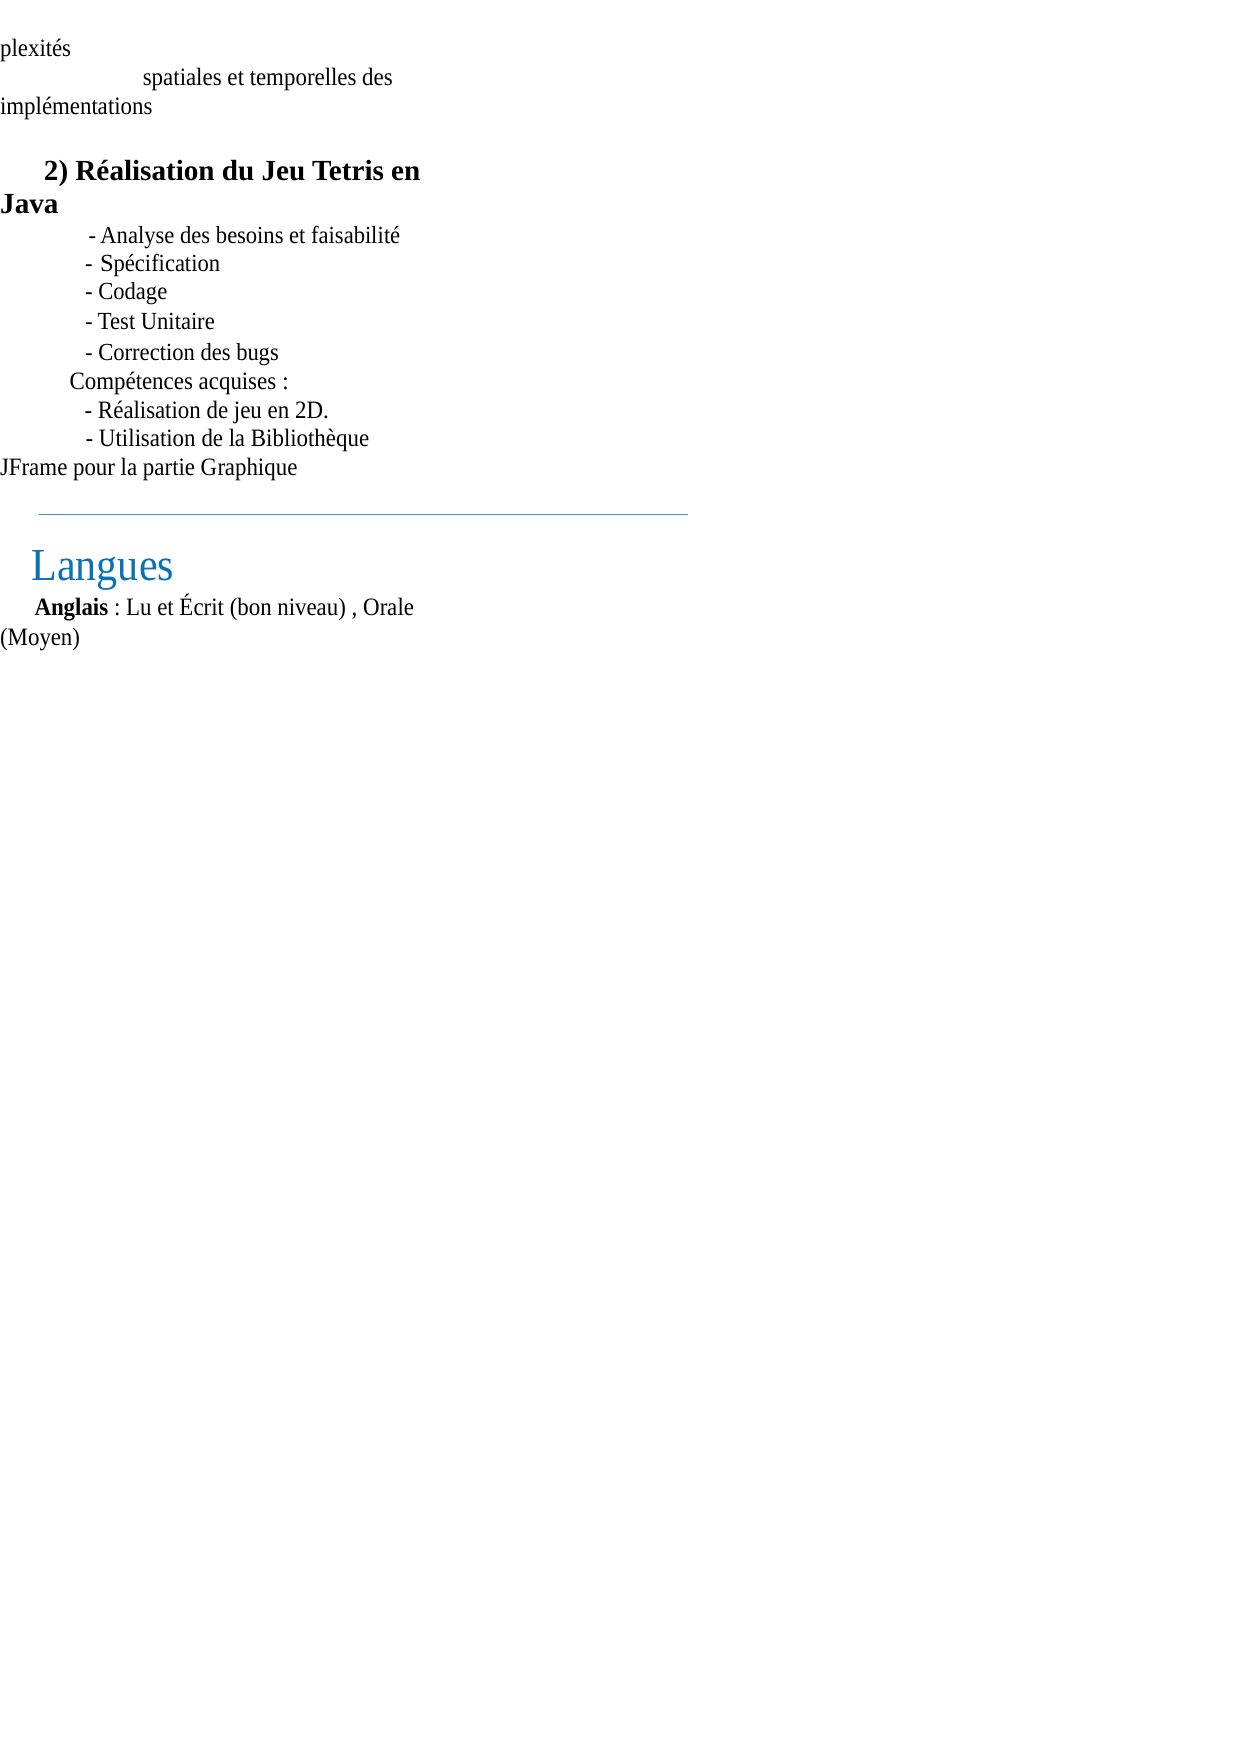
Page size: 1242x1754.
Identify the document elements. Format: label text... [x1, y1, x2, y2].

text Compétences acquises : [44, 366, 440, 395]
text plexités [0, 33, 440, 62]
text - Analyse des besoins et faisabilité [0, 220, 440, 248]
text - Codage [0, 277, 440, 305]
text - Spécification [0, 248, 440, 277]
text - Correction des bugs [0, 337, 440, 366]
text Langues [0, 537, 440, 590]
text - Test Unitaire [0, 306, 440, 335]
text - Réalisation de jeu en 2D. [44, 395, 440, 423]
text Anglais : Lu et Écrit (bon niveau) , Orale (Moyen) [0, 592, 440, 651]
text - Utilisation de la Bibliothèque JFrame pour la partie Graphique [0, 423, 440, 481]
text spatiales et temporelles des implémentations [0, 62, 440, 119]
text 2) Réalisation du Jeu Tetris en Java [0, 153, 440, 220]
